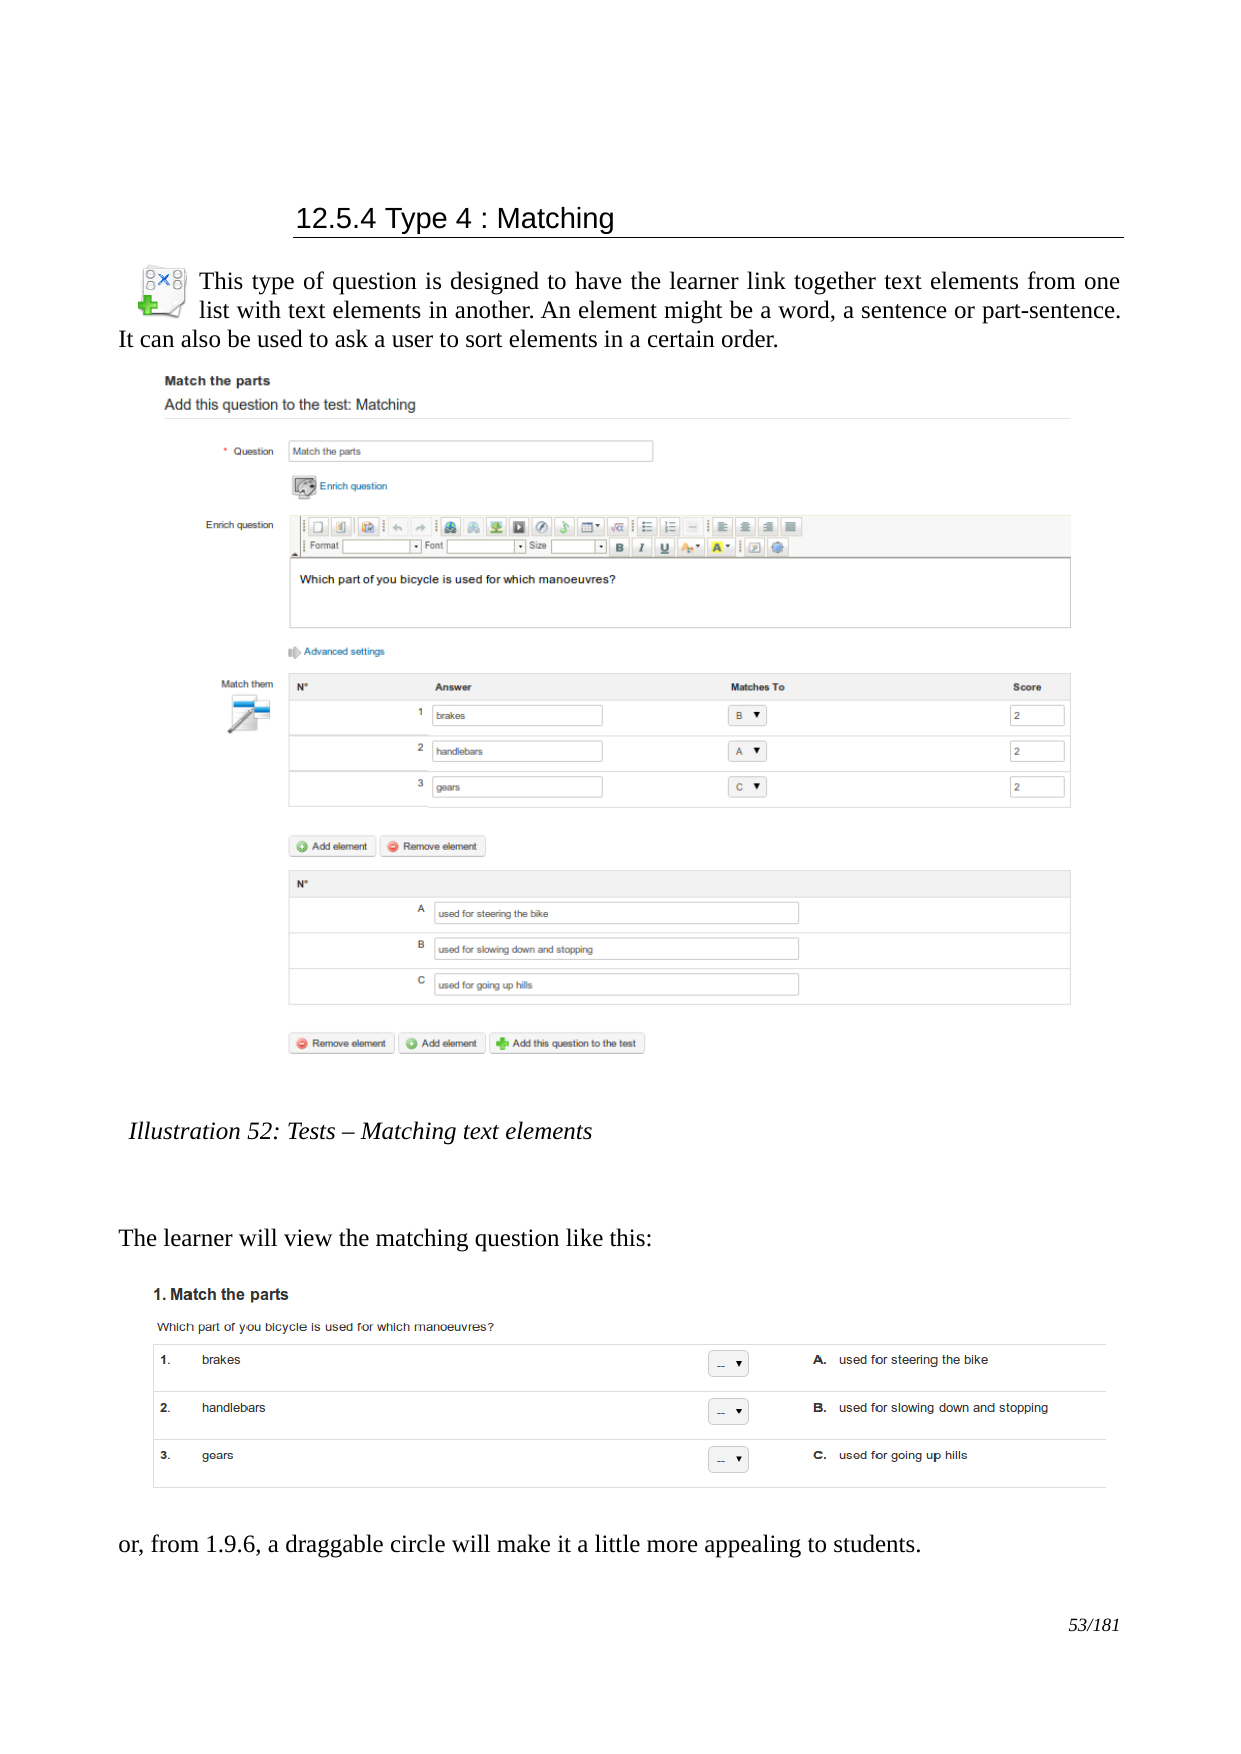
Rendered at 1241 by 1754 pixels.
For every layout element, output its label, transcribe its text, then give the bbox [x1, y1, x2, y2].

subtitle Type 4 : Matching [293, 201, 1124, 237]
text This type of question is designed to have the learner link together text elements from one list with text elements in another. An element might be a word, a sentence or part-sentence. It can also be used to ask a user to sort elements in a certain order. [118, 266, 1122, 353]
text or, from 1.9.6, a draggable circle will make it a little more appealing to students. [118, 1529, 1122, 1558]
picture [148, 369, 1102, 1062]
picture [133, 1280, 1107, 1501]
text Illustration 52: Tests – Matching text elements [128, 1116, 1129, 1144]
text The learner will view the matching question like this: [118, 1223, 1122, 1252]
picture [128, 260, 188, 320]
